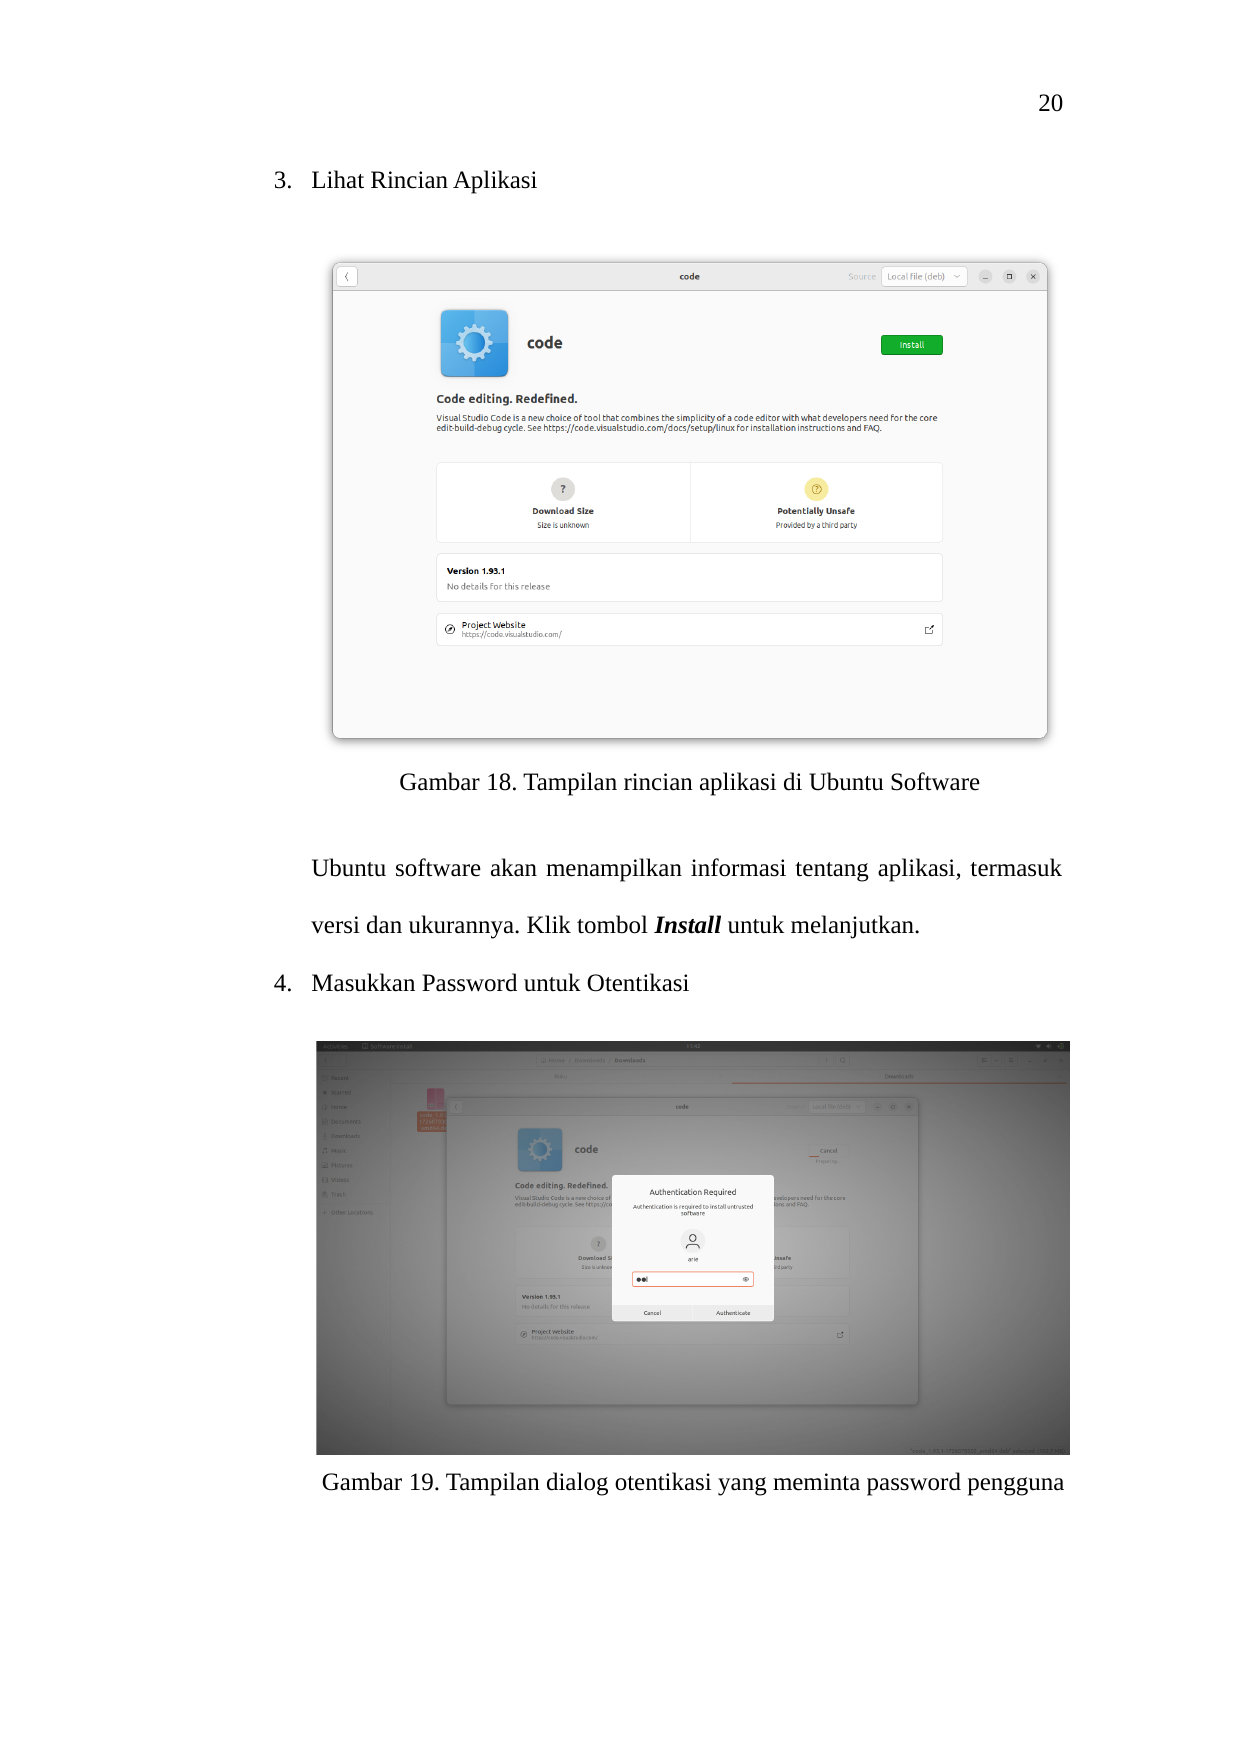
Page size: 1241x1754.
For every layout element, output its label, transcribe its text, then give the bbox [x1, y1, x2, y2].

picture [316, 1041, 1070, 1455]
list Gambar 19. Tampilan dialog otentikasi yang meminta password pengguna [316, 1455, 1070, 1496]
list Masukkan Password untuk Otentikasi [274, 968, 1063, 997]
list Gambar 18. Tampilan rincian aplikasi di Ubuntu Software [318, 755, 1061, 796]
list Lihat Rincian Aplikasi [274, 165, 1063, 194]
list Ubuntu software akan menampilkan informasi tentang aplikasi, termasuk versi dan ukurannya. Klik tombol Install untuk melanjutkan. [274, 223, 1063, 939]
picture [317, 249, 1062, 755]
list [316, 1029, 1070, 1041]
